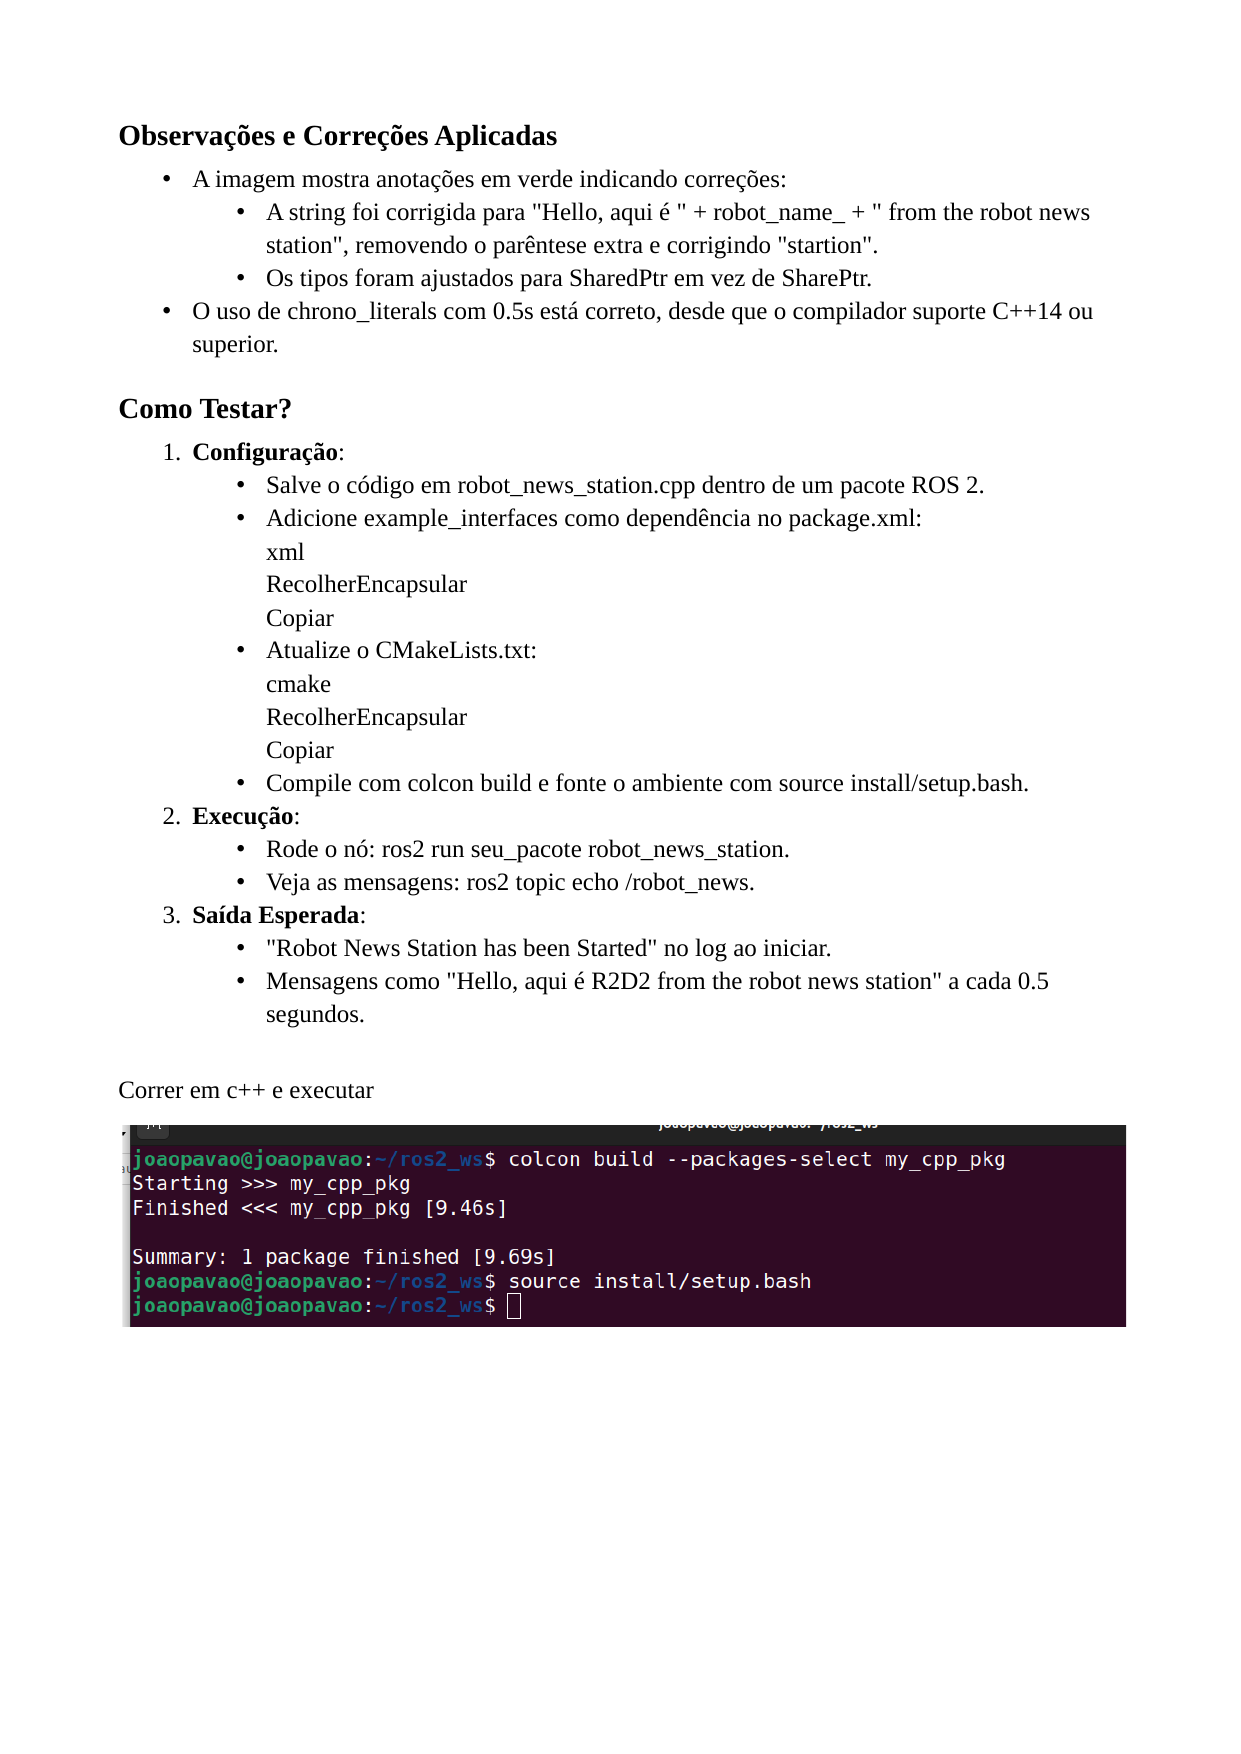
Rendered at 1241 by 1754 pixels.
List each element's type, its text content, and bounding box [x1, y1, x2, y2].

text Correr em c++ e executar [118, 1075, 1122, 1104]
list Os tipos foram ajustados para SharedPtr em vez de SharePtr. [236, 263, 1122, 292]
list Salve o código em robot_news_station.cpp dentro de um pacote ROS 2. [236, 471, 1122, 499]
list cmake [236, 669, 1122, 697]
list Mensagens como "Hello, aqui é R2D2 from the robot news station" a cada 0.5 segundos. [236, 966, 1122, 1028]
list Configuração: [162, 437, 1122, 466]
list Adicione example_interfaces como dependência no package.xml: [236, 503, 1122, 532]
list "Robot News Station has been Started" no log ao iniciar. [236, 933, 1122, 962]
list Execução: [162, 801, 1122, 829]
list RecolherEncapsular [236, 569, 1122, 598]
list Rode o nó: ros2 run seu_pacote robot_news_station. [236, 834, 1122, 862]
subtitle Observações e Correções Aplicadas [118, 118, 1122, 152]
list A string foi corrigida para "Hello, aqui é " + robot_name_ + " from the robot news station", removendo o parêntese extra e corrigindo "startion". [236, 197, 1122, 259]
list Saída Esperada: [162, 900, 1122, 928]
list Atualize o CMakeLists.txt: [236, 636, 1122, 664]
list Copiar [236, 735, 1122, 763]
subtitle Como Testar? [118, 391, 1122, 425]
list RecolherEncapsular [236, 702, 1122, 730]
list A imagem mostra anotações em verde indicando correções: [162, 164, 1122, 193]
list Veja as mensagens: ros2 topic echo /robot_news. [236, 867, 1122, 896]
picture [122, 1125, 1127, 1327]
list Compile com colcon build e fonte o ambiente com source install/setup.bash. [236, 768, 1122, 796]
list xml [236, 537, 1122, 565]
list Copiar [236, 603, 1122, 631]
list O uso de chrono_literals com 0.5s está correto, desde que o compilador suporte C++14 ou superior. [162, 296, 1122, 358]
